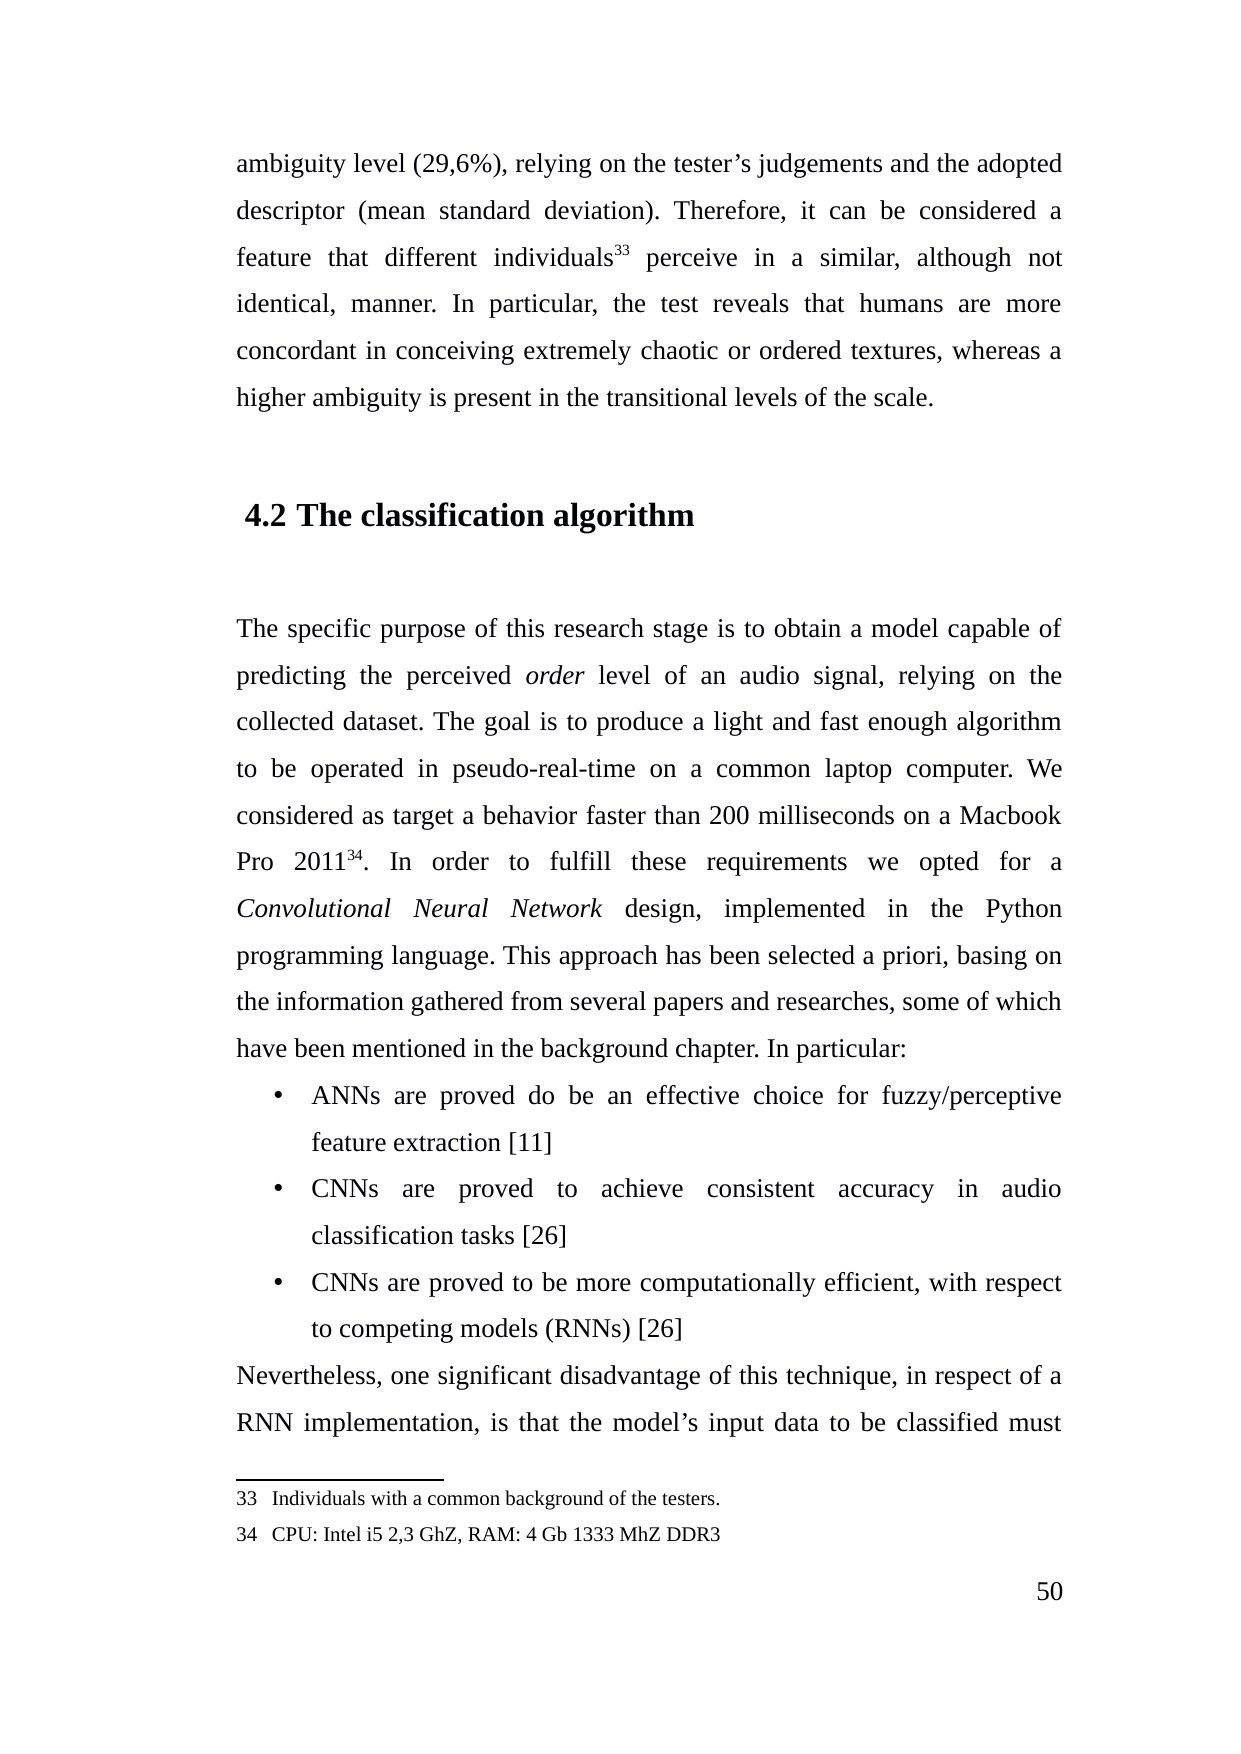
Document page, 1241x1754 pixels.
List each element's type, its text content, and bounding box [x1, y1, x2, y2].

list CNNs are proved to be more computationally efficient, with respect to competing models (RNNs) [26] [274, 1266, 1063, 1344]
text Nevertheless, one significant disadvantage of this technique, in respect of a RNN implementation, is that the model’s input data to be classified must [236, 1359, 1063, 1437]
text Individuals with a common background of the testers. [236, 1486, 1063, 1510]
text ambiguity level (29,6%), relying on the tester’s judgements and the adopted descriptor (mean standard deviation). Therefore, it can be considered a feature that different individuals perceive in a similar, although not identical, manner. In particular, the test reveals that humans are more concordant in conceiving extremely chaotic or ordered textures, whereas a higher ambiguity is present in the transitional levels of the scale. [236, 148, 1063, 412]
text CPU: Intel i5 2,3 GhZ, RAM: 4 Gb 1333 MhZ DDR3 [236, 1522, 1063, 1546]
subtitle The classification algorithm [236, 495, 1063, 534]
list CNNs are proved to achieve consistent accuracy in audio classification tasks [26] [274, 1172, 1063, 1250]
text The specific purpose of this research stage is to obtain a model capable of predicting the perceived order level of an audio signal, relying on the collected dataset. The goal is to produce a light and fast enough algorithm to be operated in pseudo-real-time on a common laptop computer. We considered as target a behavior faster than 200 milliseconds on a Macbook Pro 2011. In order to fulfill these requirements we opted for a Convolutional Neural Network design, implemented in the Python programming language. This approach has been selected a priori, basing on the information gathered from several papers and researches, some of which have been mentioned in the background chapter. In particular: [236, 612, 1063, 1063]
list ANNs are proved do be an effective choice for fuzzy/perceptive feature extraction [11] [274, 1079, 1063, 1157]
